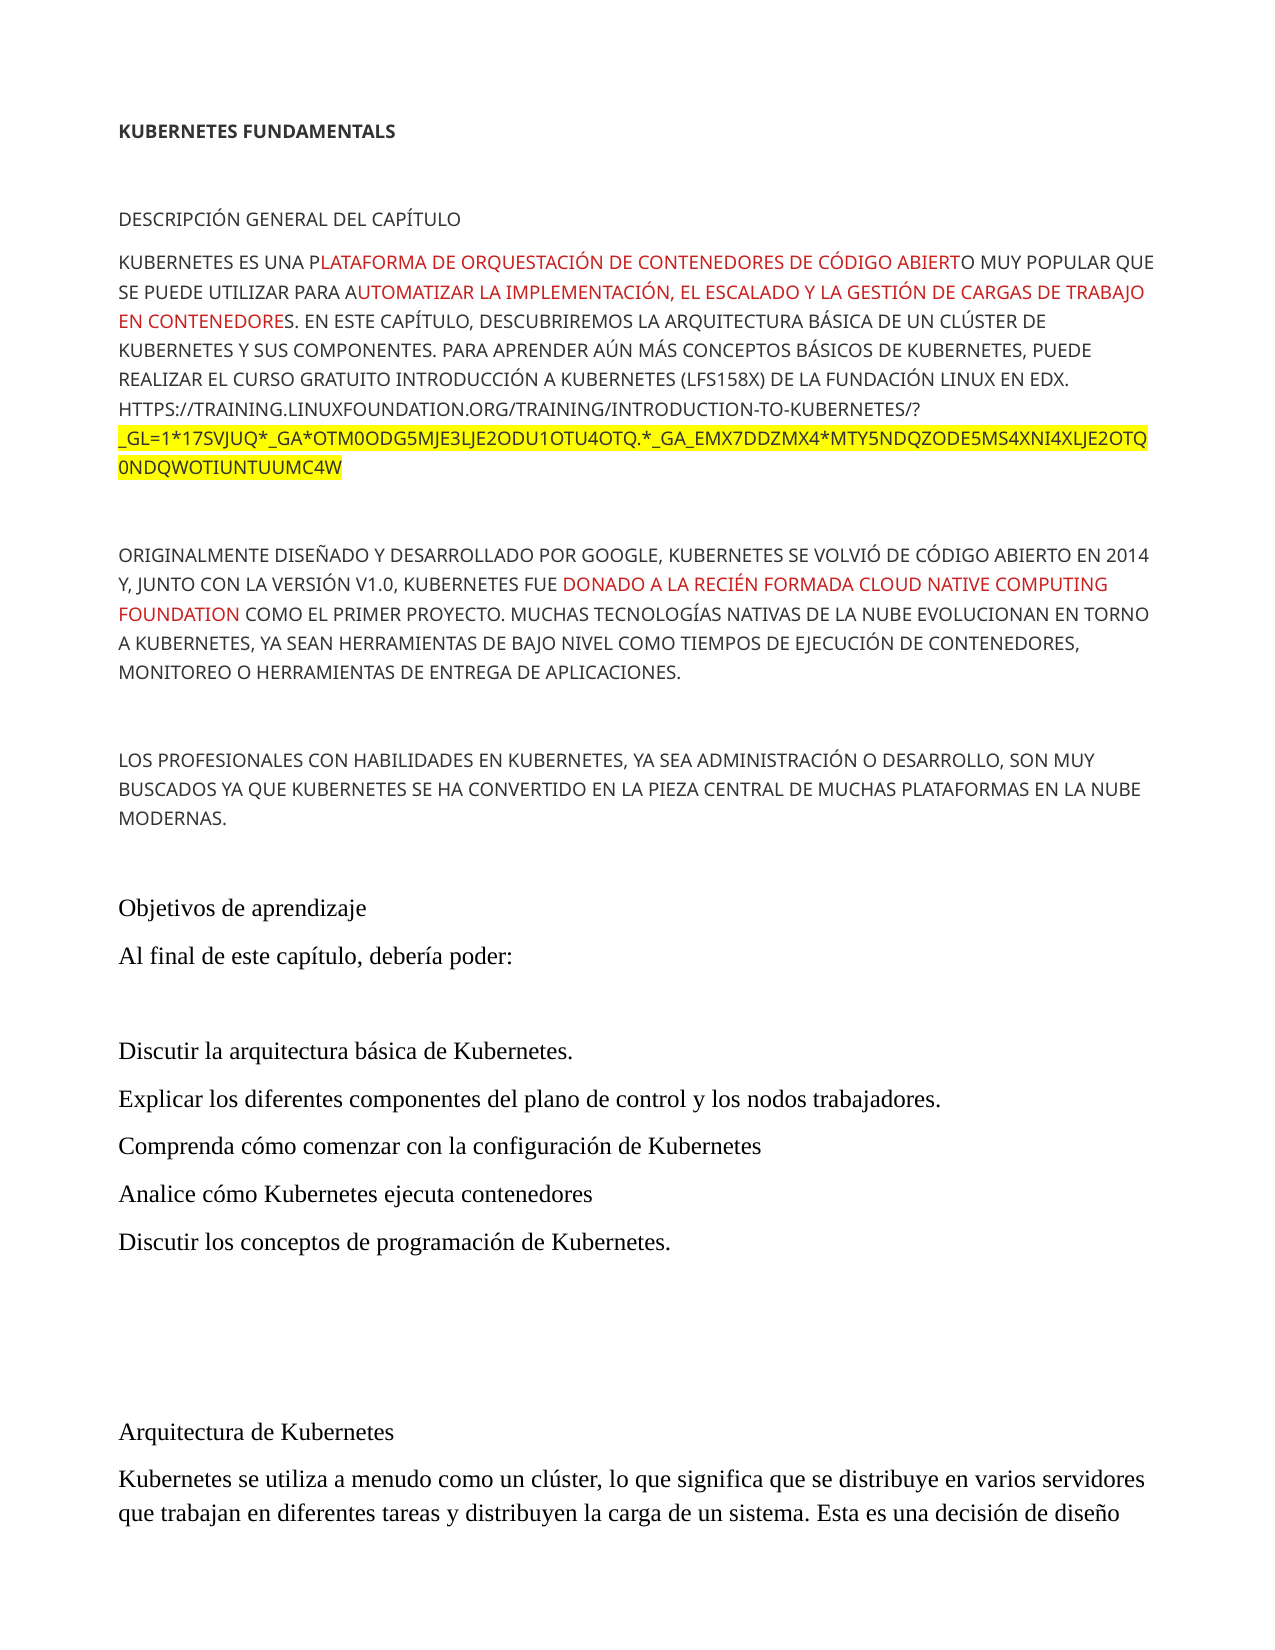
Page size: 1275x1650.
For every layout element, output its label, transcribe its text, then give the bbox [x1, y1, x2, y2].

text Comprenda cómo comenzar con la configuración de Kubernetes [118, 1131, 1157, 1160]
text Originalmente diseñado y desarrollado por Google, Kubernetes se volvió de código abierto en 2014 y, junto con la versión v1.0, Kubernetes fue donado a la recién formada Cloud Native Computing Foundation como el primer proyecto. Muchas tecnologías nativas de la nube evolucionan en torno a Kubernetes, ya sean herramientas de bajo nivel como tiempos de ejecución de contenedores, monitoreo o herramientas de entrega de aplicaciones. [118, 542, 1157, 685]
text Al final de este capítulo, debería poder: [118, 941, 1157, 970]
text Discutir los conceptos de programación de Kubernetes. [118, 1227, 1157, 1255]
text Objetivos de aprendizaje [118, 893, 1157, 922]
text Arquitectura de Kubernetes [118, 1417, 1157, 1446]
text Discutir la arquitectura básica de Kubernetes. [118, 1036, 1157, 1065]
text Descripción general del capítulo [118, 206, 1157, 231]
text Kubernetes es una plataforma de orquestación de contenedores de código abierto muy popular que se puede utilizar para automatizar la implementación, el escalado y la gestión de cargas de trabajo en contenedores. En este capítulo, descubriremos la arquitectura básica de un clúster de Kubernetes y sus componentes. Para aprender aún más conceptos básicos de Kubernetes, puede realizar el curso gratuito Introducción a Kubernetes (LFS158x) de la Fundación Linux en edX. https://training.linuxfoundation.org/training/introduction-to-kubernetes/?_gl=1*17svjuq*_ga*OTM0ODg5MjE3LjE2ODU1OTU4OTQ.*_ga_EMX7DDZMX4*MTY5NDQzODE5MS4xNi4xLjE2OTQ0NDQwOTIuNTUuMC4w [118, 250, 1157, 480]
text Analice cómo Kubernetes ejecuta contenedores [118, 1179, 1157, 1208]
text Los profesionales con habilidades en Kubernetes, ya sea administración o desarrollo, son muy buscados ya que Kubernetes se ha convertido en la pieza central de muchas plataformas en la nube modernas. [118, 747, 1157, 831]
text Kubernetes se utiliza a menudo como un clúster, lo que significa que se distribuye en varios servidores que trabajan en diferentes tareas y distribuyen la carga de un sistema. Esta es una decisión de diseño [118, 1464, 1157, 1526]
text KUBERNETES FUNDAMENTALS [118, 118, 1157, 144]
text Explicar los diferentes componentes del plano de control y los nodos trabajadores. [118, 1084, 1157, 1112]
